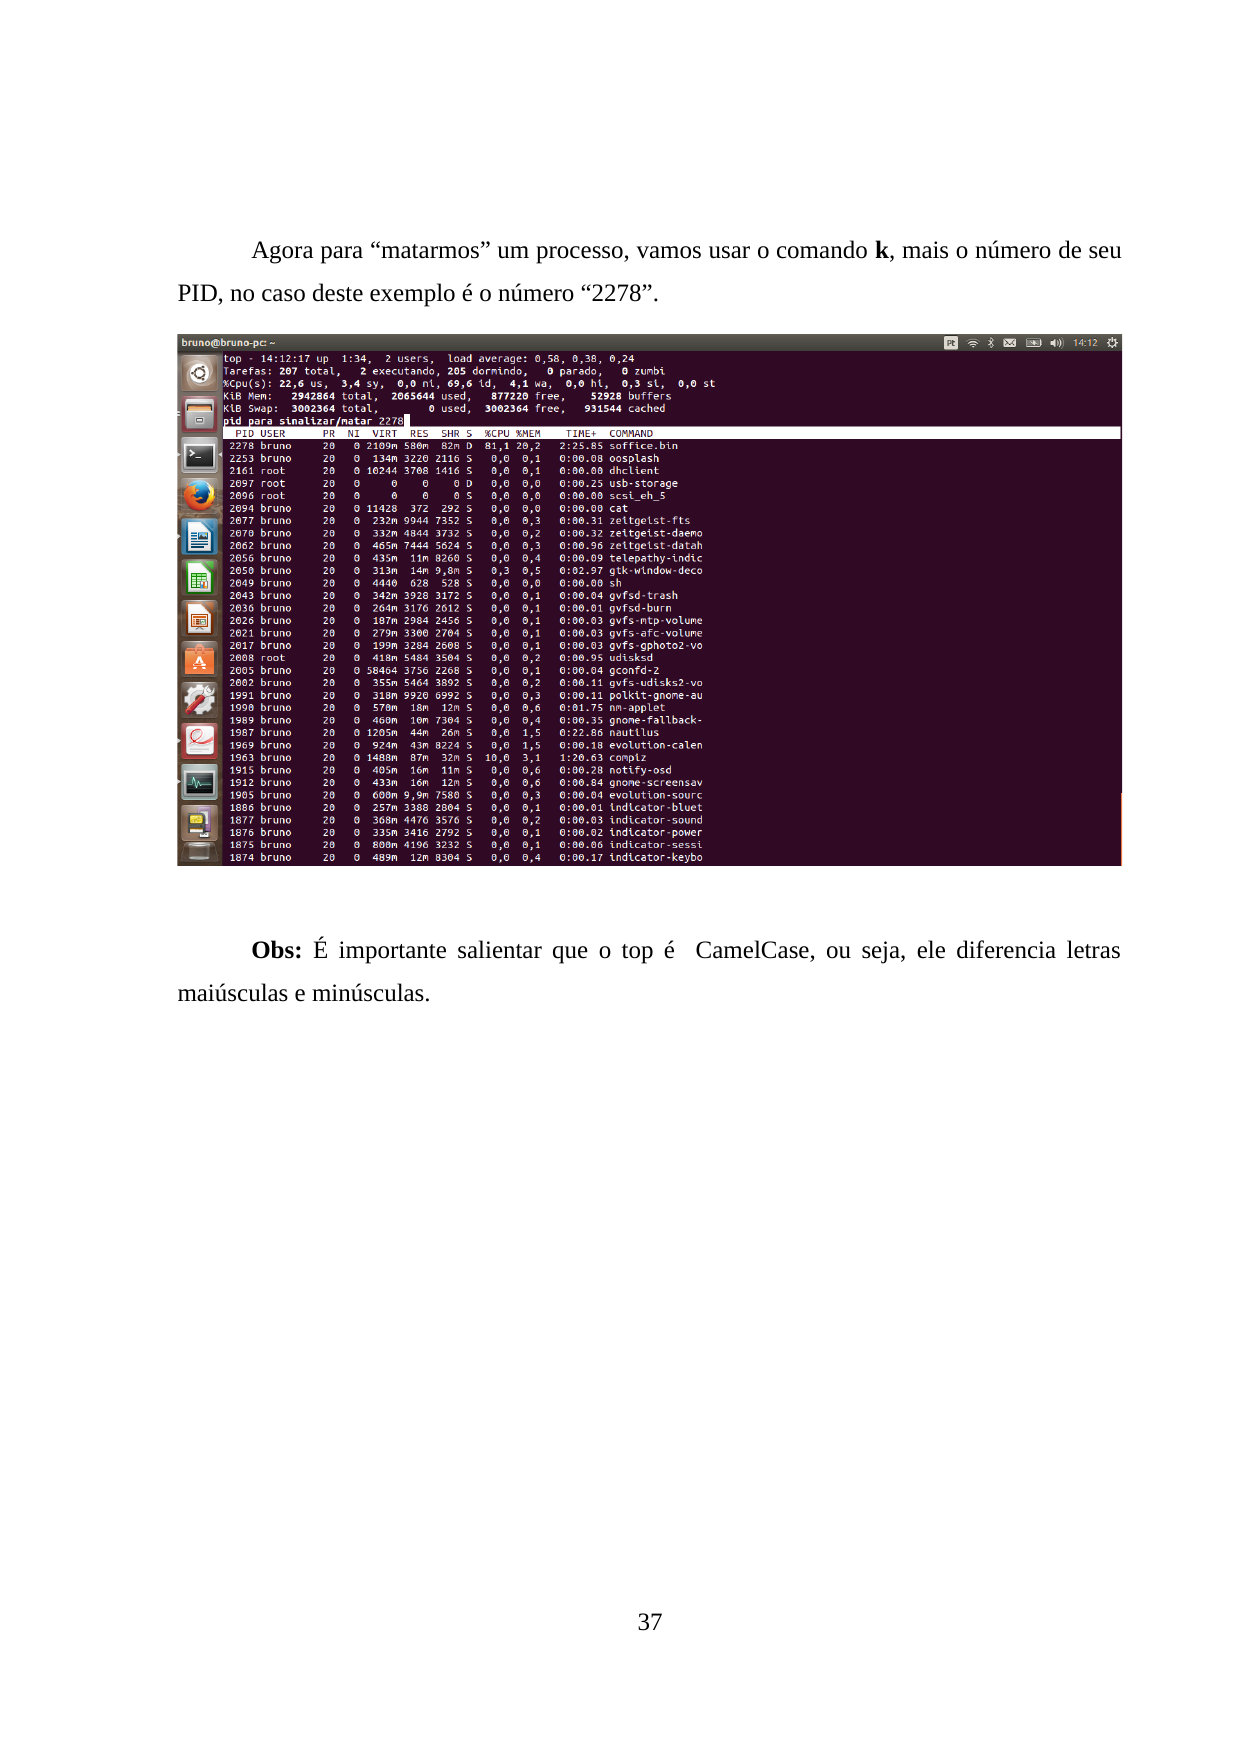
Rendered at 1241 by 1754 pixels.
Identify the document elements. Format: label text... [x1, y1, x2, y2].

text Obs: É importante salientar que o top é CamelCase, ou seja, ele diferencia letras maiúsculas e minúsculas. [177, 935, 1122, 1007]
text Agora para “matarmos” um processo, vamos usar o comando k, mais o número de seu PID, no caso deste exemplo é o número “2278”. [177, 235, 1122, 307]
picture [177, 334, 1123, 866]
